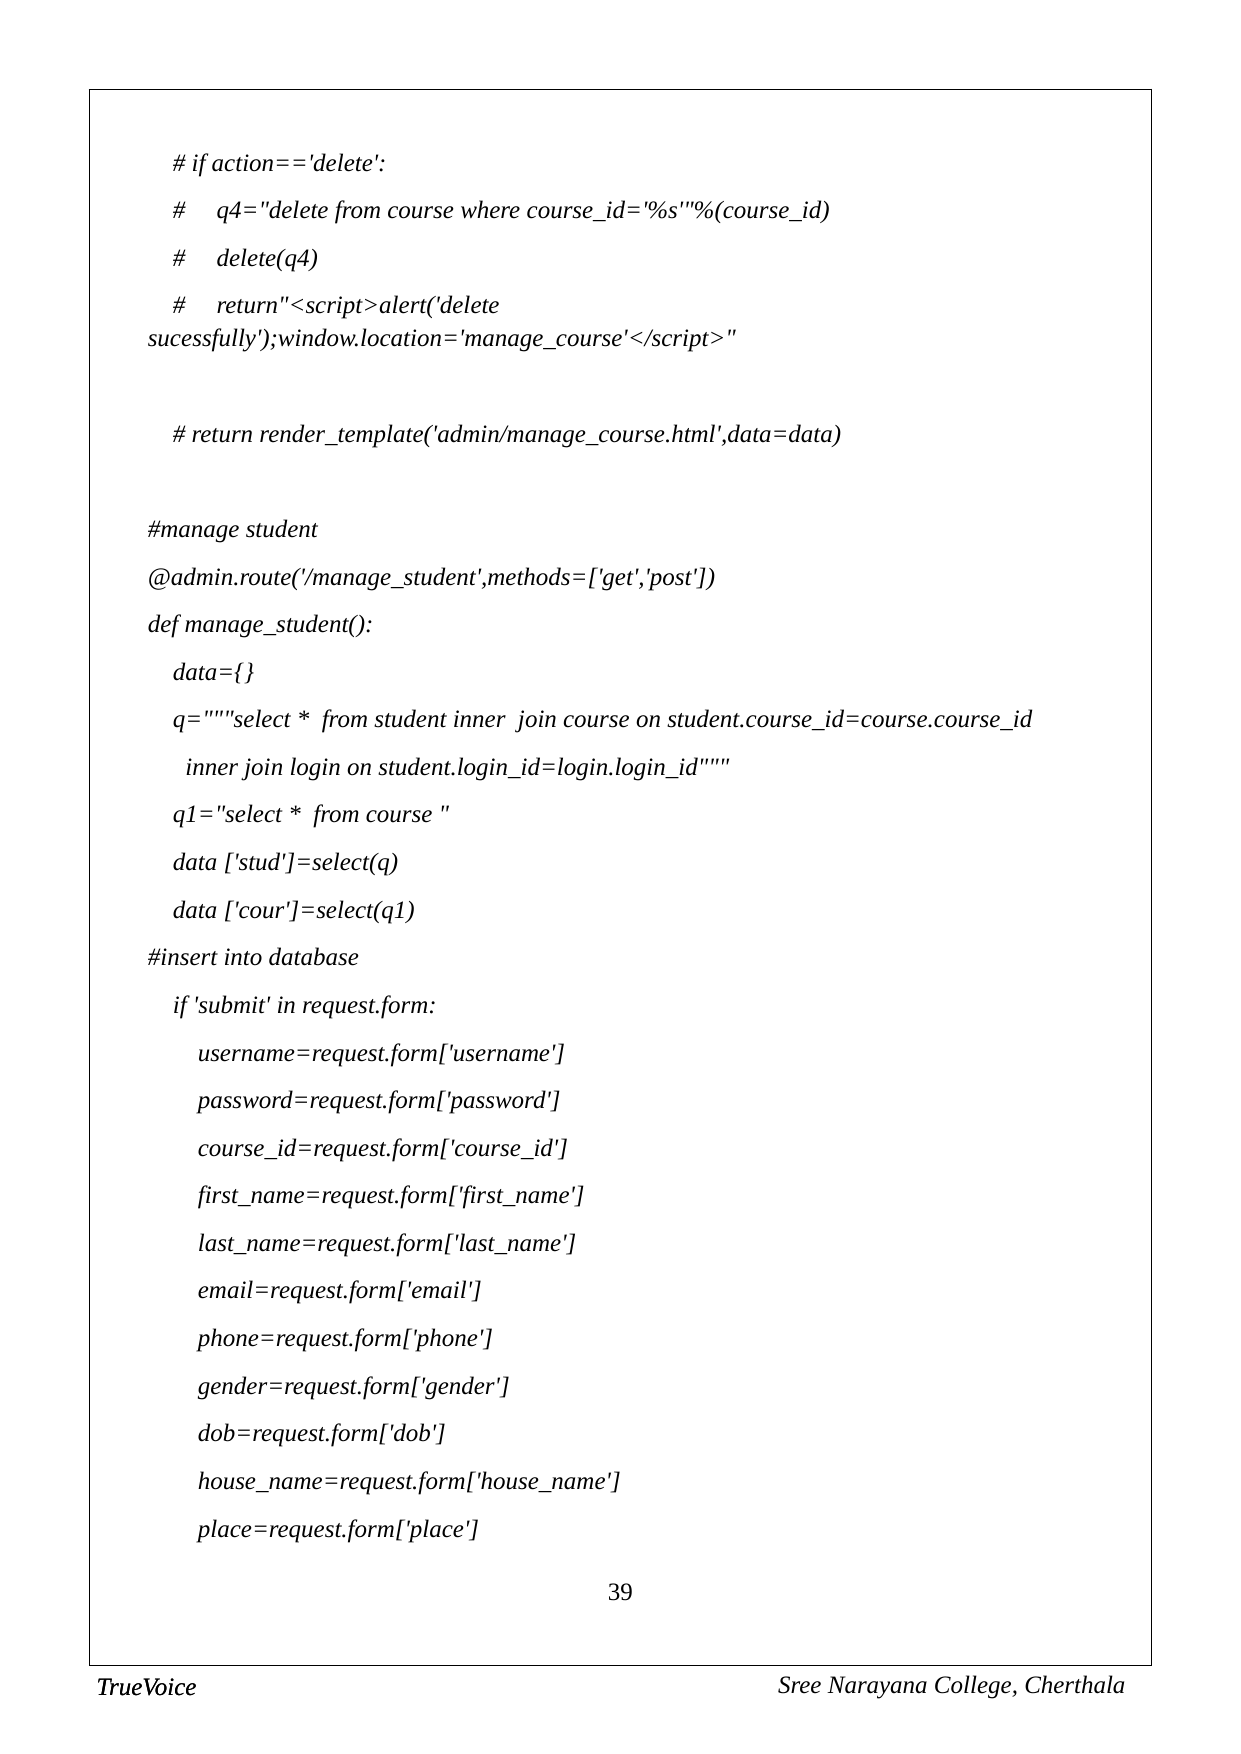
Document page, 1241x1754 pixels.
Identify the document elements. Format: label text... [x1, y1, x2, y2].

text place=request.form['place'] [148, 1514, 1092, 1542]
text # q4="delete from course where course_id='%s'"%(course_id) [148, 195, 1092, 224]
text # delete(q4) [148, 243, 1092, 272]
text def manage_student(): [148, 609, 1092, 638]
text @admin.route('/manage_student',methods=['get','post']) [148, 562, 1092, 590]
text # return render_template('admin/manage_course.html',data=data) [148, 419, 1092, 447]
text q1="select * from course " [148, 799, 1092, 828]
text first_name=request.form['first_name'] [148, 1180, 1092, 1209]
text phone=request.form['phone'] [148, 1323, 1092, 1352]
text data ['cour']=select(q1) [148, 895, 1092, 923]
text email=request.form['email'] [148, 1276, 1092, 1304]
text inner join login on student.login_id=login.login_id""" [148, 752, 1092, 781]
text q="""select * from student inner join course on student.course_id=course.course_id [148, 704, 1092, 733]
text last_name=request.form['last_name'] [148, 1228, 1092, 1257]
text password=request.form['password'] [148, 1085, 1092, 1114]
text if 'submit' in request.form: [148, 990, 1092, 1019]
text # return"<script>alert('delete sucessfully');window.location='manage_course'</script>" [148, 291, 1092, 352]
text gender=request.form['gender'] [148, 1371, 1092, 1399]
text dob=request.form['dob'] [148, 1418, 1092, 1447]
text # if action=='delete': [148, 148, 1092, 176]
text data={} [148, 657, 1092, 686]
text username=request.form['username'] [148, 1038, 1092, 1066]
text #insert into database [148, 942, 1092, 971]
text data ['stud']=select(q) [148, 847, 1092, 876]
text house_name=request.form['house_name'] [148, 1466, 1092, 1495]
text #manage student [148, 514, 1092, 543]
text course_id=request.form['course_id'] [148, 1133, 1092, 1162]
